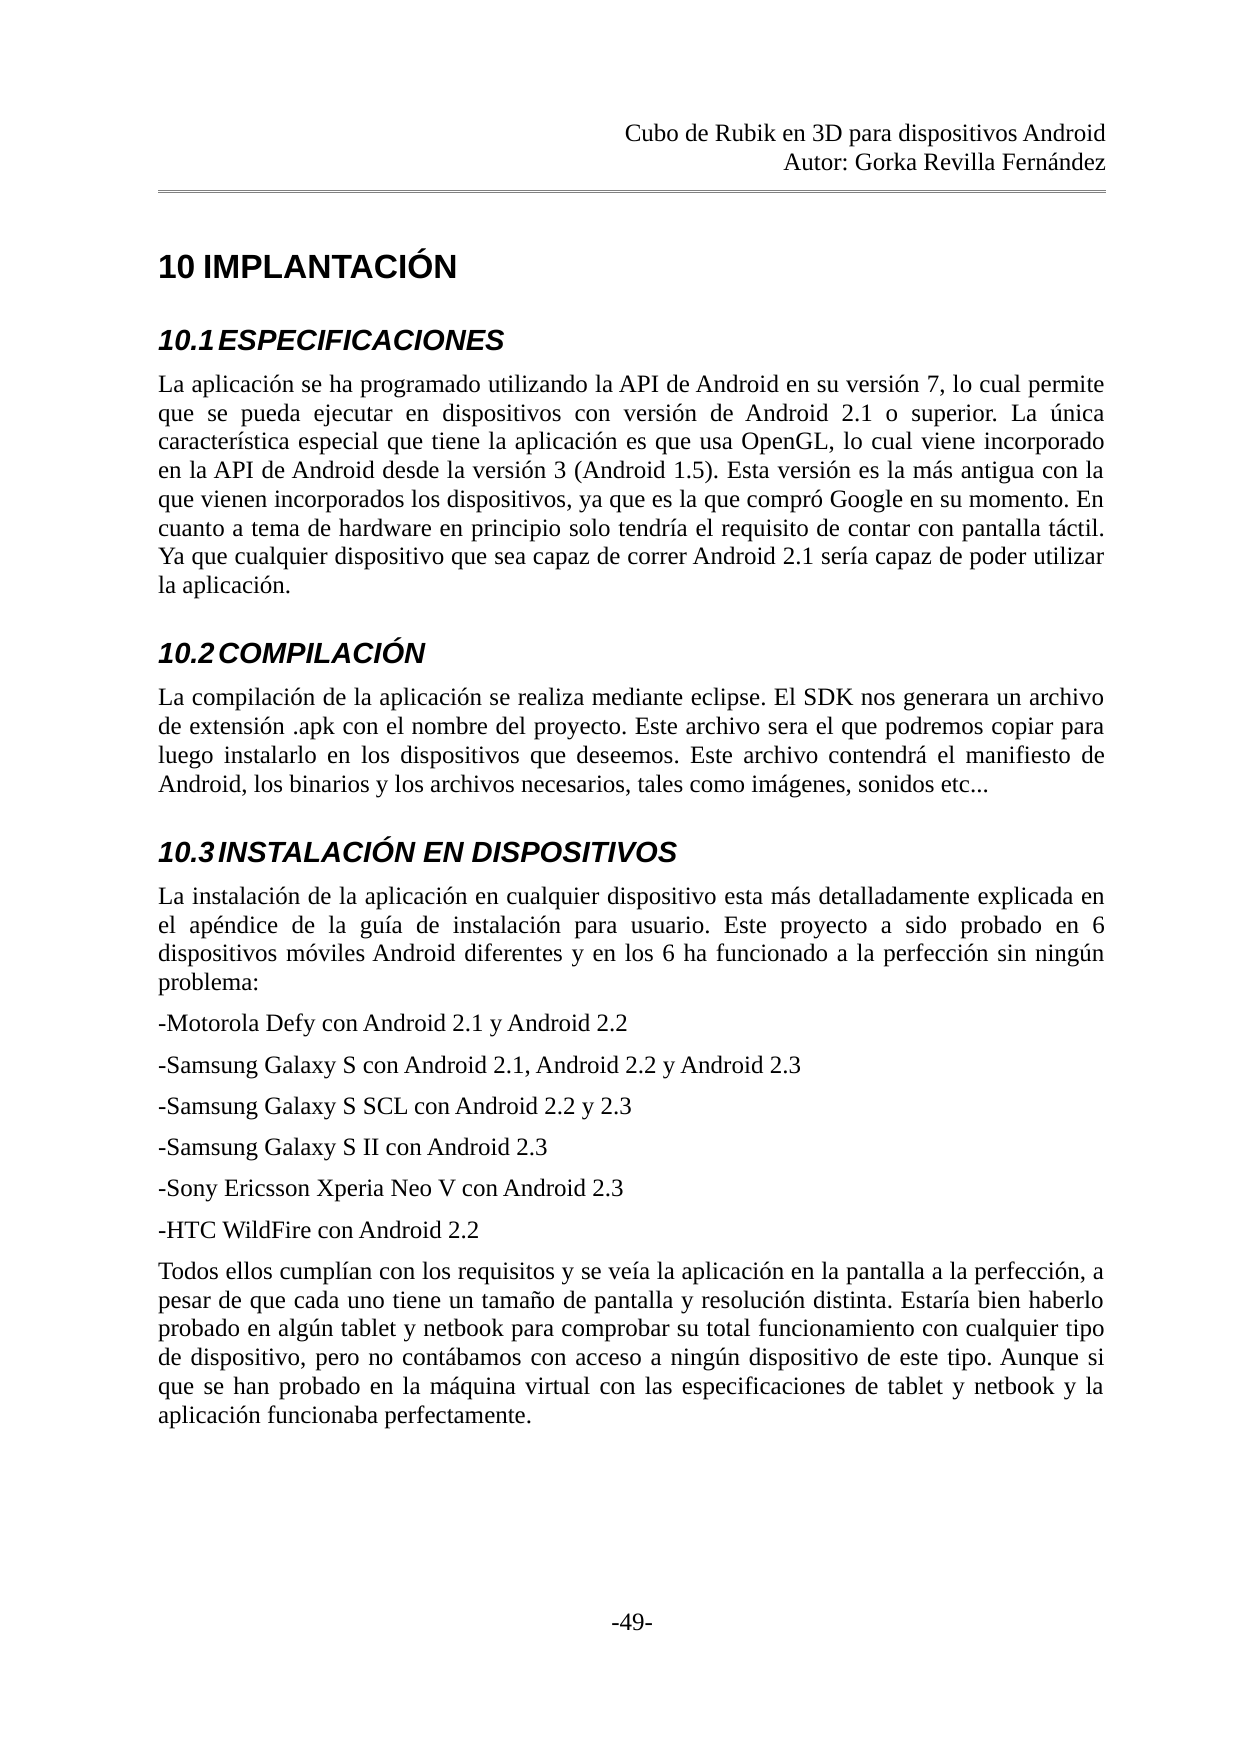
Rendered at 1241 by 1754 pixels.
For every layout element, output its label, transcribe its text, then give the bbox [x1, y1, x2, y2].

text -Samsung Galaxy S II con Android 2.3 [158, 1132, 1106, 1161]
subtitle COMPILACIÓN [158, 636, 1106, 670]
text -Samsung Galaxy S con Android 2.1, Android 2.2 y Android 2.3 [158, 1050, 1106, 1078]
text La compilación de la aplicación se realiza mediante eclipse. El SDK nos generara un archivo de extensión .apk con el nombre del proyecto. Este archivo sera el que podremos copiar para luego instalarlo en los dispositivos que deseemos. Este archivo contendrá el manifiesto de Android, los binarios y los archivos necesarios, tales como imágenes, sonidos etc... [158, 682, 1106, 797]
text La instalación de la aplicación en cualquier dispositivo esta más detalladamente explicada en el apéndice de la guía de instalación para usuario. Este proyecto a sido probado en 6 dispositivos móviles Android diferentes y en los 6 ha funcionado a la perfección sin ningún problema: [158, 881, 1106, 996]
subtitle INSTALACIÓN EN DISPOSITIVOS [158, 835, 1106, 868]
subtitle ESPECIFICACIONES [158, 323, 1106, 356]
text La aplicación se ha programado utilizando la API de Android en su versión 7, lo cual permite que se pueda ejecutar en dispositivos con versión de Android 2.1 o superior. La única característica especial que tiene la aplicación es que usa OpenGL, lo cual viene incorporado en la API de Android desde la versión 3 (Android 1.5). Esta versión es la más antigua con la que vienen incorporados los dispositivos, ya que es la que compró Google en su momento. En cuanto a tema de hardware en principio solo tendría el requisito de contar con pantalla táctil. Ya que cualquier dispositivo que sea capaz de correr Android 2.1 sería capaz de poder utilizar la aplicación. [158, 369, 1106, 599]
subtitle IMPLANTACIÓN [158, 247, 1106, 285]
text -Samsung Galaxy S SCL con Android 2.2 y 2.3 [158, 1091, 1106, 1120]
text -HTC WildFire con Android 2.2 [158, 1215, 1106, 1243]
text Todos ellos cumplían con los requisitos y se veía la aplicación en la pantalla a la perfección, a pesar de que cada uno tiene un tamaño de pantalla y resolución distinta. Estaría bien haberlo probado en algún tablet y netbook para comprobar su total funcionamiento con cualquier tipo de dispositivo, pero no contábamos con acceso a ningún dispositivo de este tipo. Aunque si que se han probado en la máquina virtual con las especificaciones de tablet y netbook y la aplicación funcionaba perfectamente. [158, 1256, 1106, 1428]
text -Sony Ericsson Xperia Neo V con Android 2.3 [158, 1173, 1106, 1202]
text -Motorola Defy con Android 2.1 y Android 2.2 [158, 1008, 1106, 1037]
